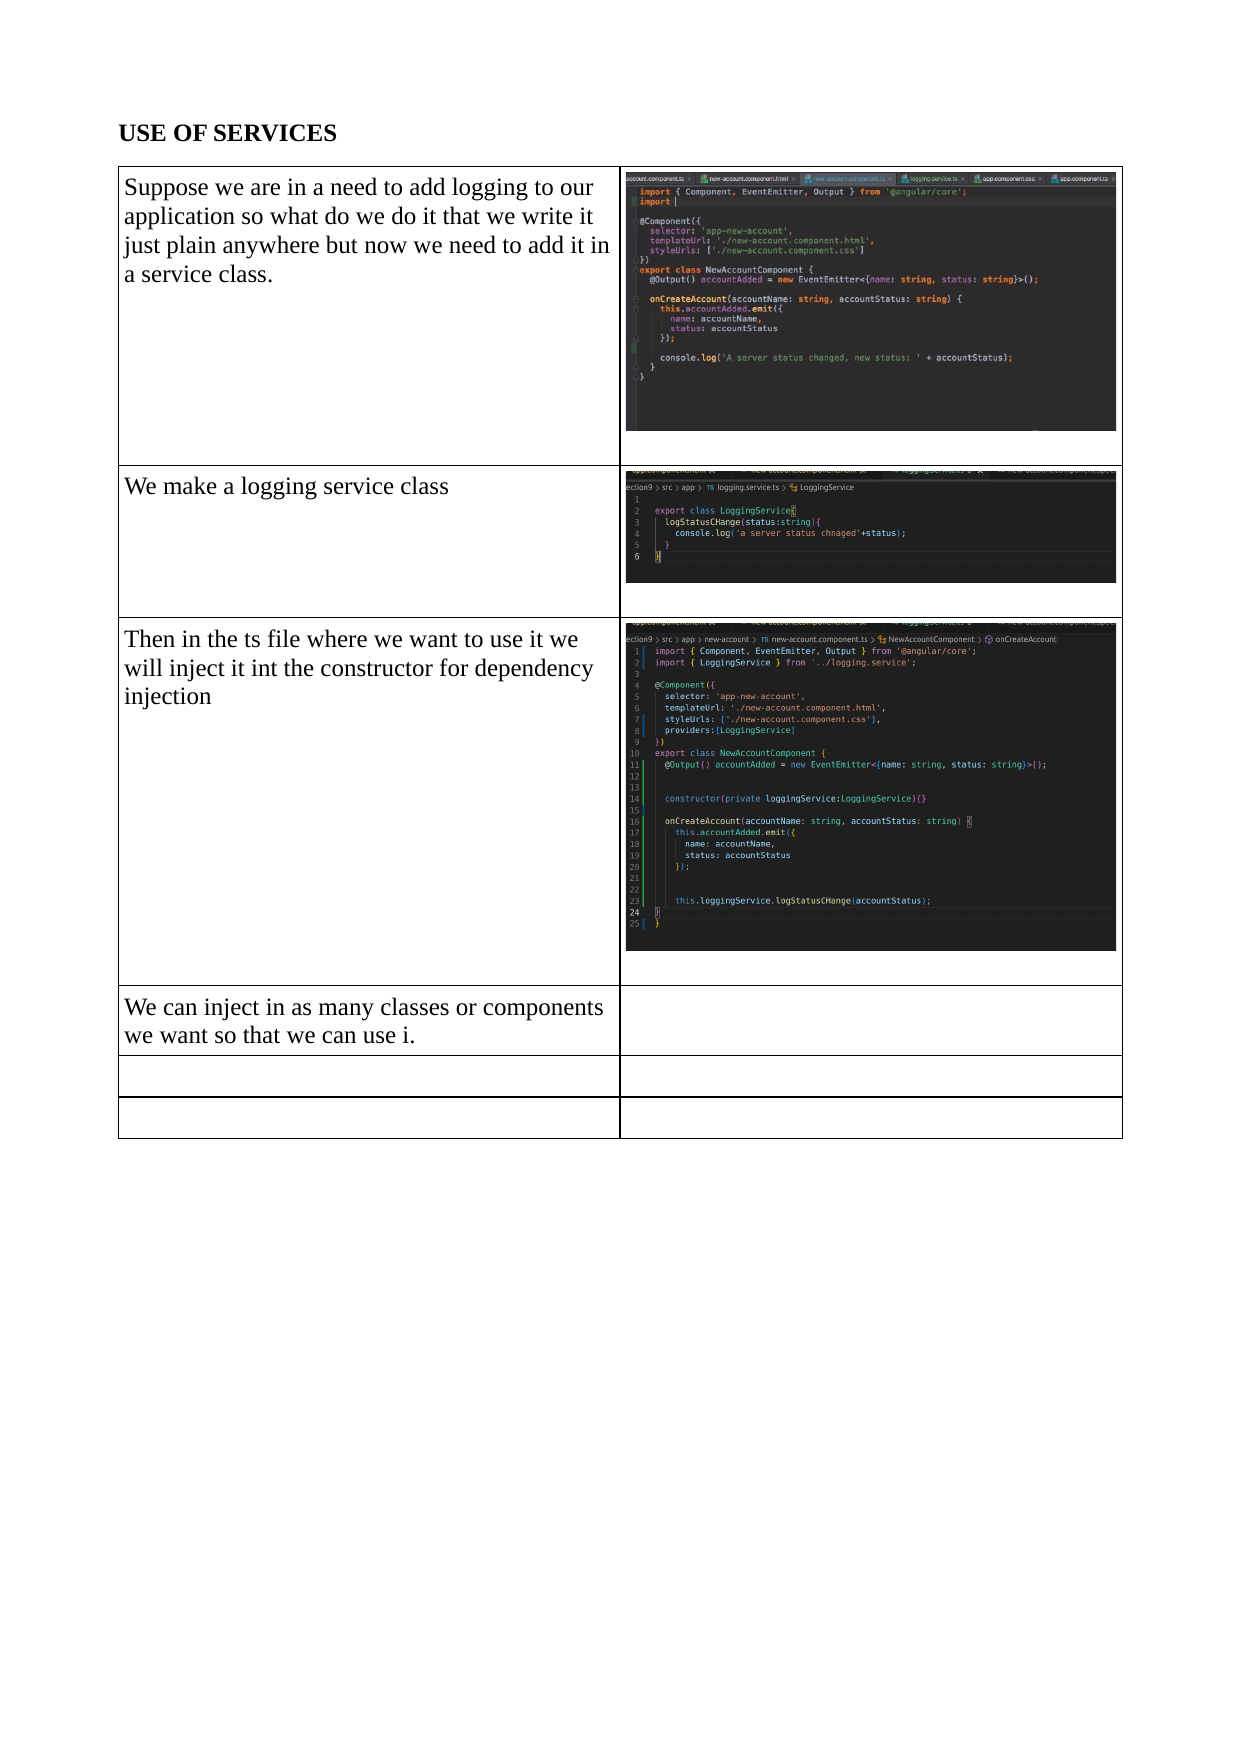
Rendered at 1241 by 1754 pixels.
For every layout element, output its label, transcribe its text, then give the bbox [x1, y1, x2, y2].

picture [625, 172, 1117, 431]
table_cell [119, 1056, 619, 1096]
table_cell Then in the ts file where we want to use it we will inject it int the constructor for dependency injection [119, 618, 619, 985]
text USE OF SERVICES [118, 118, 1122, 147]
table_cell [621, 1098, 1122, 1138]
table_cell [621, 618, 1122, 985]
table_cell We can inject in as many classes or components we want so that we can use i. [119, 986, 619, 1055]
table_cell [621, 986, 1122, 1055]
table_cell [621, 1056, 1122, 1096]
picture [625, 471, 1117, 583]
picture [625, 623, 1117, 951]
table_header [621, 167, 1122, 464]
table_cell [119, 1098, 619, 1138]
table_cell [621, 466, 1122, 617]
table_header Suppose we are in a need to add logging to our application so what do we do it that we write it just plain anywhere but now we need to add it in a service class. [119, 167, 619, 464]
table_cell We make a logging service class [119, 466, 619, 617]
